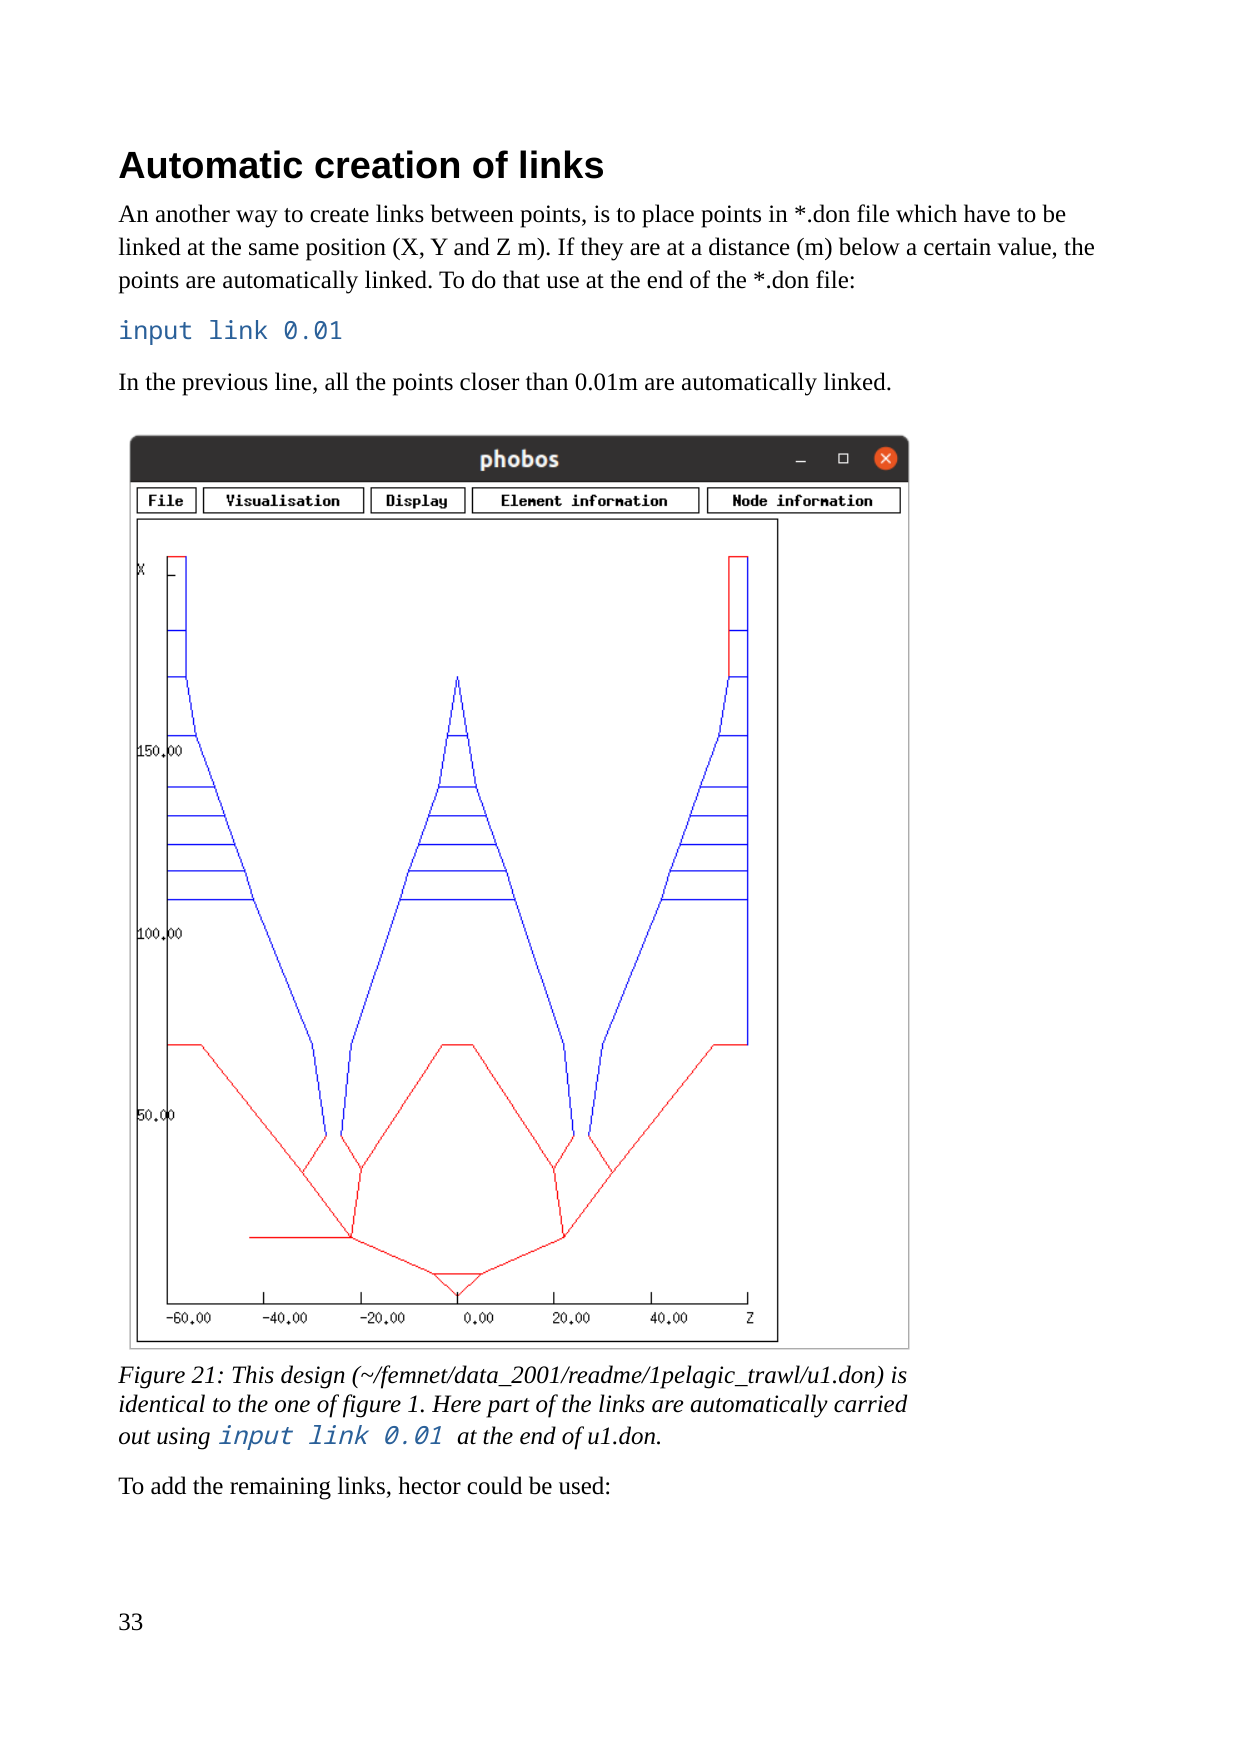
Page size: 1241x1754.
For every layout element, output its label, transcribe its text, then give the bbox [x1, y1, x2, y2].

subtitle Automatic creation of links [118, 143, 1122, 187]
text To add the remaining links, hector could be used: [118, 1471, 1122, 1500]
text Figure 21: This design (~/femnet/data_2001/readme/1pelagic_trawl/u1.don) is identical to the one of figure 1. Here part of the links are automatically carried out using input link 0.01 at the end of u1.don. [118, 1361, 921, 1452]
text An another way to create links between points, is to place points in *.don file which have to be linked at the same position (X, Y and Z m). If they are at a distance (m) below a certain value, the points are automatically linked. To do that use at the end of the *.don file: [118, 199, 1122, 294]
text input link 0.01 [118, 313, 1122, 347]
picture [118, 426, 921, 1361]
text In the previous line, all the points closer than 0.01m are automatically linked. [118, 367, 1122, 395]
